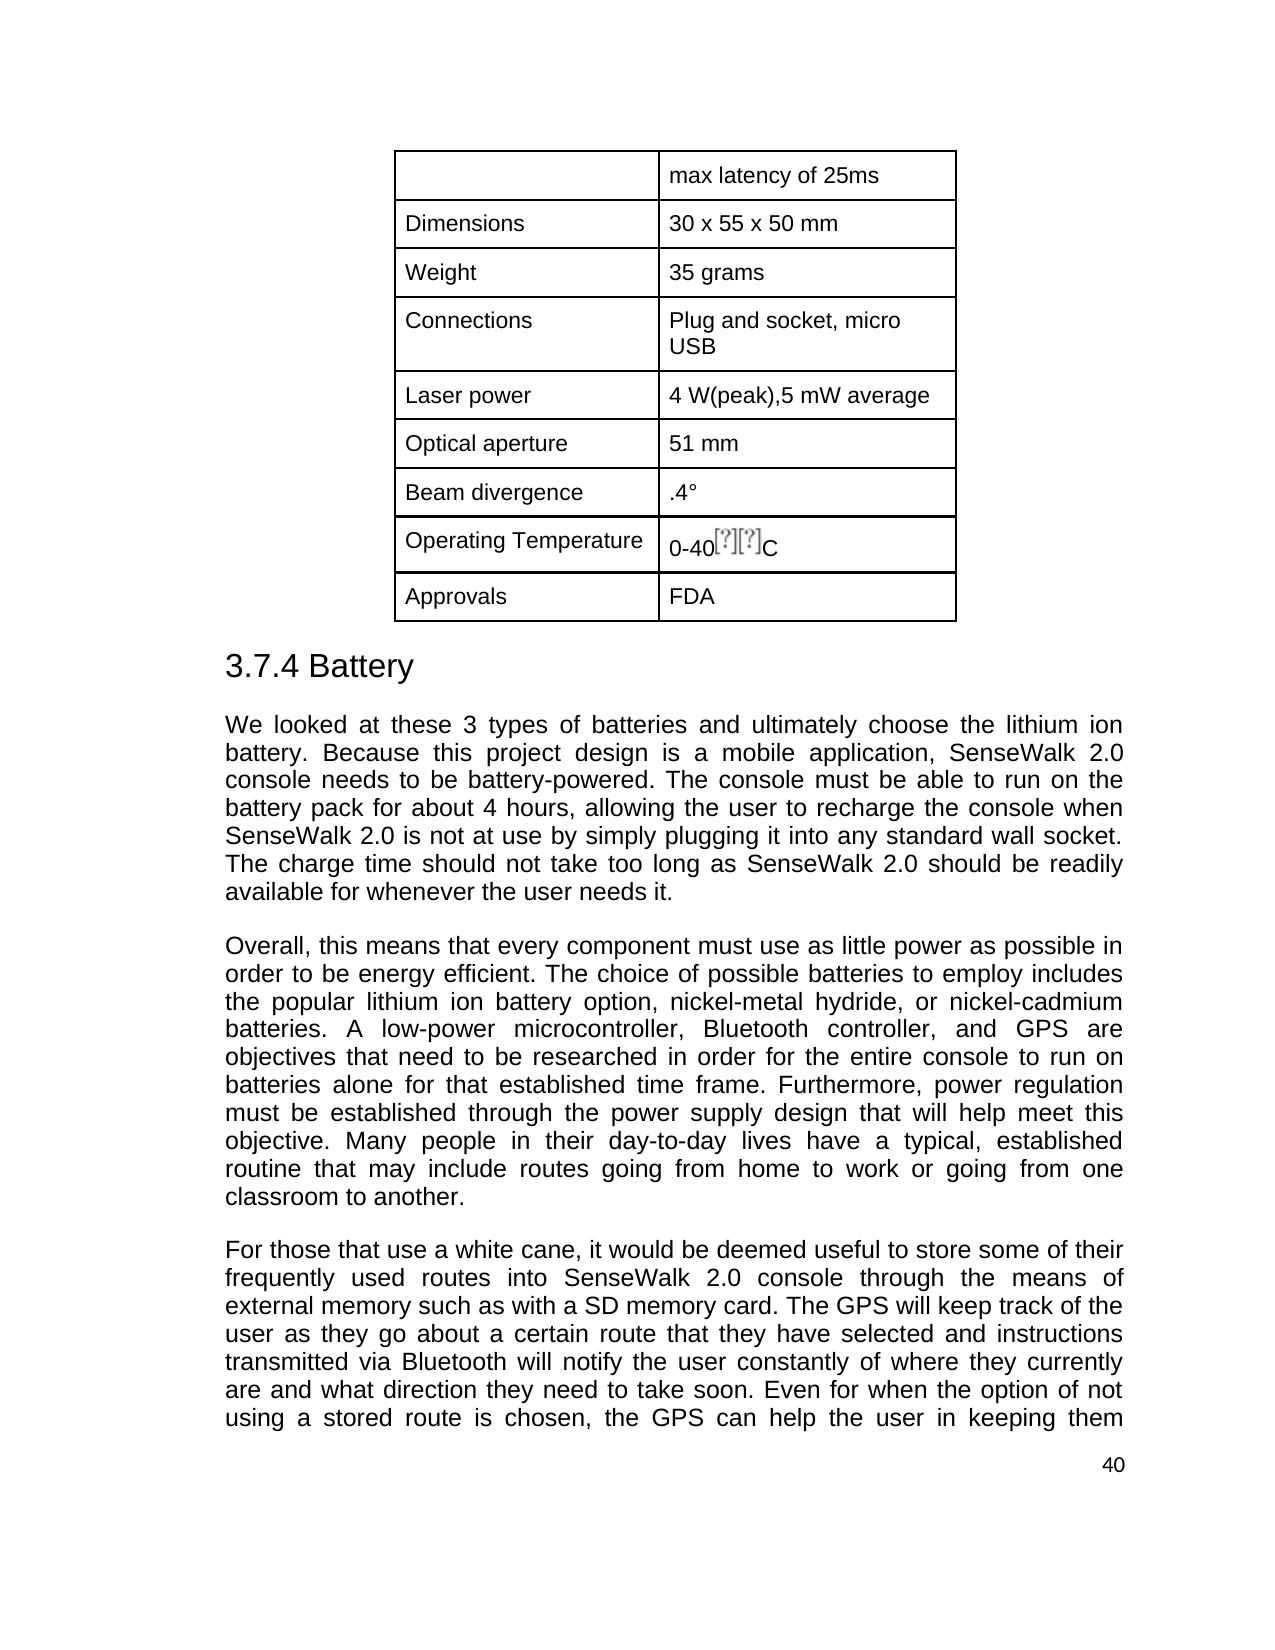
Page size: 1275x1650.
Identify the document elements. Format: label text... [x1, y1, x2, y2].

table_cell Weight [396, 249, 658, 296]
table_cell Dimensions [396, 201, 658, 247]
text For those that use a white cane, it would be deemed useful to store some of their frequently used routes into SenseWalk 2.0 console through the means of external memory such as with a SD memory card. The GPS will keep track of the user as they go about a certain route that they have selected and instructions transmitted via Bluetooth will notify the user constantly of where they currently are and what direction they need to take soon. Even for when the option of not using a stored route is chosen, the GPS can help the user in keeping them [225, 1236, 1125, 1432]
table_cell 4 W(peak),5 mW average [660, 372, 955, 418]
table_cell Laser power [396, 372, 658, 418]
table_cell max latency of 25ms [660, 152, 955, 198]
text Overall, this means that every component must use as little power as possible in order to be energy efficient. The choice of possible batteries to employ includes the popular lithium ion battery option, nickel-metal hydride, or nickel-cadmium batteries. A low-power microcontroller, Bluetooth controller, and GPS are objectives that need to be researched in order for the entire console to run on batteries alone for that established time frame. Furthermore, power regulation must be established through the power supply design that will help meet this objective. Many people in their day-to-day lives have a typical, established routine that may include routes going from home to work or going from one classroom to another. [225, 932, 1125, 1211]
table_cell .4° [660, 469, 955, 515]
table_cell 30 x 55 x 50 mm [660, 201, 955, 247]
table_cell 35 grams [660, 249, 955, 296]
text We looked at these 3 types of batteries and ultimately choose the lithium ion battery. Because this project design is a mobile application, SenseWalk 2.0 console needs to be battery-powered. The console must be able to run on the battery pack for about 4 hours, allowing the user to recharge the console when SenseWalk 2.0 is not at use by simply plugging it into any standard wall socket. The charge time should not take too long as SenseWalk 2.0 should be readily available for whenever the user needs it. [225, 711, 1125, 906]
picture [714, 527, 762, 556]
table_cell Plug and socket, micro USB [660, 298, 955, 370]
table_cell Beam divergence [396, 469, 658, 515]
table_cell FDA [660, 574, 955, 620]
table_cell 51 mm [660, 420, 955, 467]
table_cell Operating Temperature [396, 518, 658, 571]
table_cell 0-40C [660, 518, 955, 571]
table_cell Connections [396, 298, 658, 370]
table_cell Approvals [396, 574, 658, 620]
table_cell [396, 152, 658, 198]
table_cell Optical aperture [396, 420, 658, 467]
text 3.7.4 Battery [225, 648, 1125, 685]
